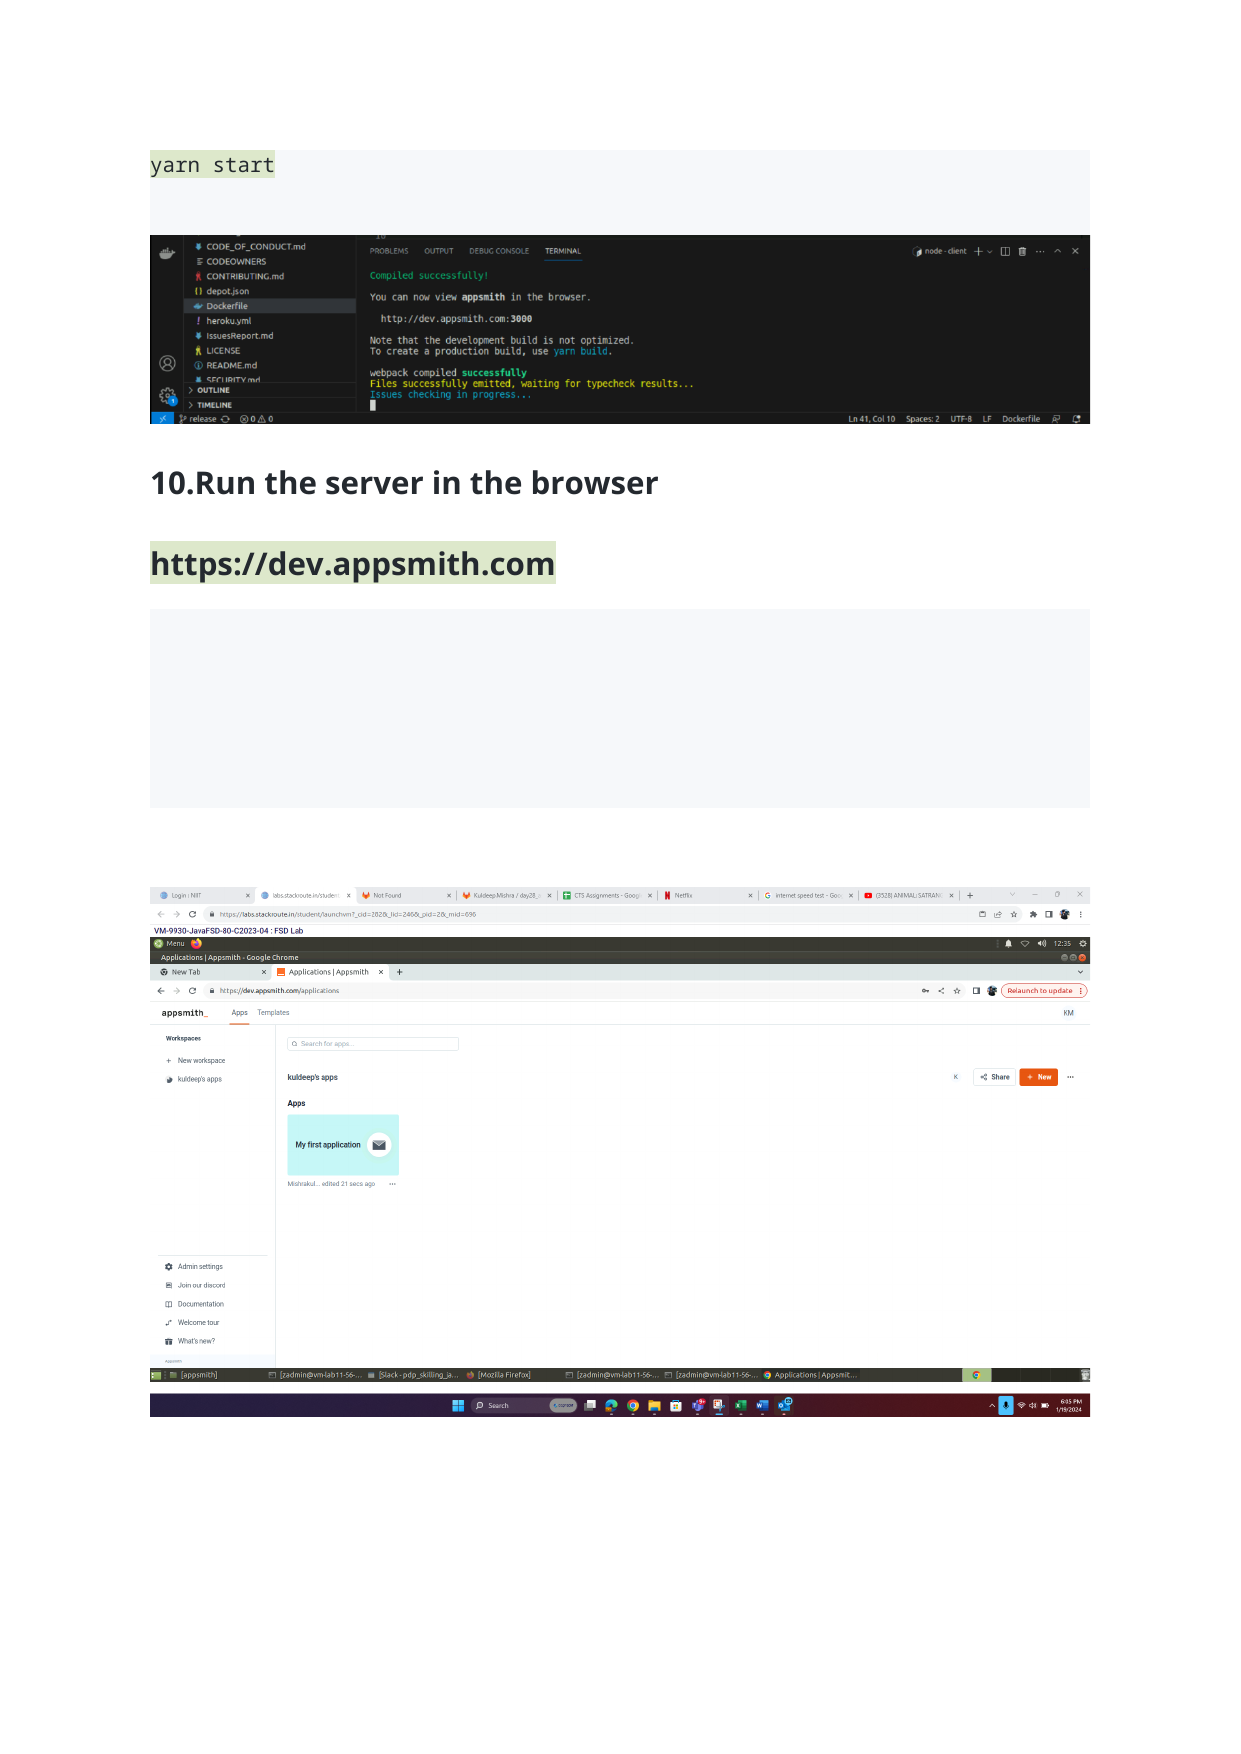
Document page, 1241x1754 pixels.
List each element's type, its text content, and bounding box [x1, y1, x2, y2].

subtitle 10.Run the server in the browser [150, 461, 1090, 504]
subtitle https://dev.appsmith.com [150, 541, 1090, 584]
text yarn start [150, 150, 1090, 178]
picture [150, 235, 1091, 424]
picture [150, 887, 1091, 1417]
